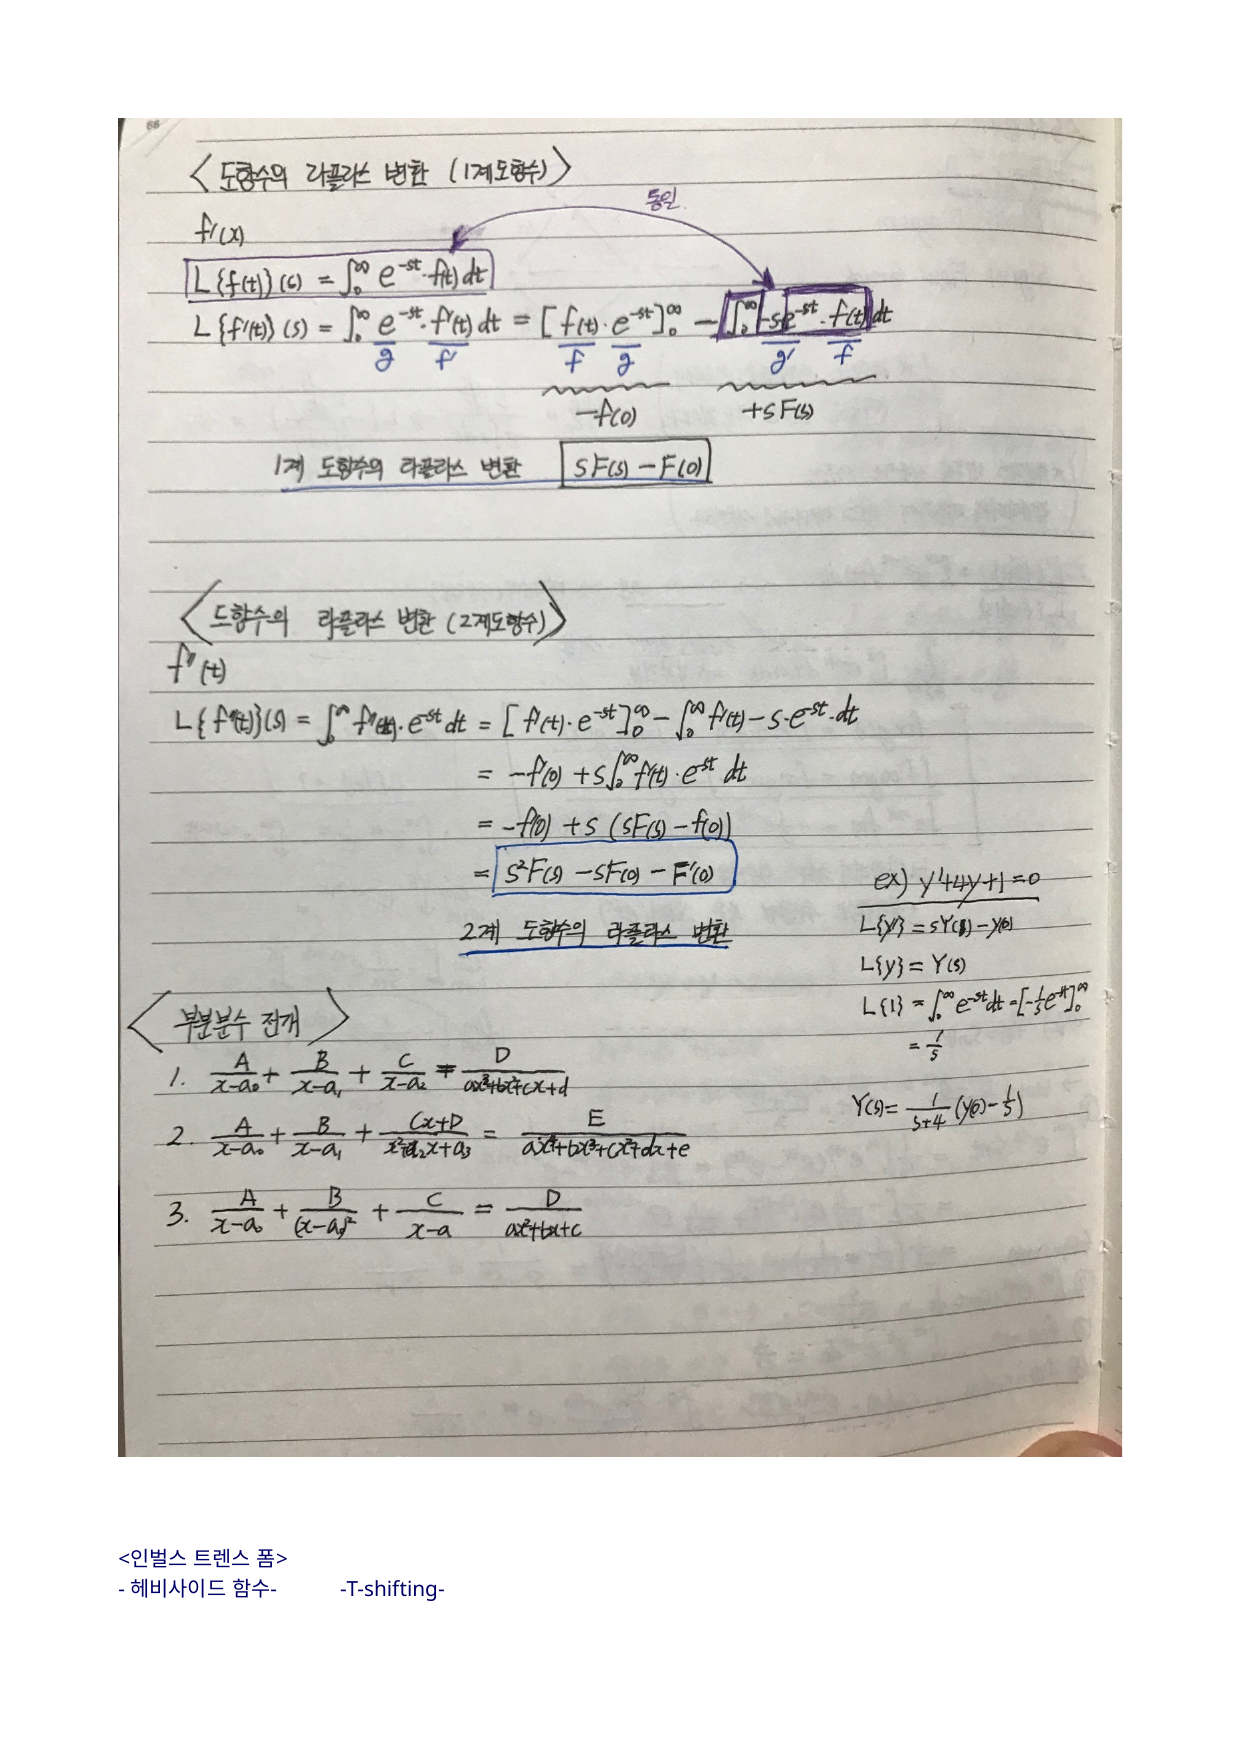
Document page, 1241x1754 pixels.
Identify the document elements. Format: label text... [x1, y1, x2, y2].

picture [118, 118, 1123, 1457]
text <인벌스 트렌스 폼> [118, 1542, 1122, 1572]
text - 헤비사이드 함수- -T-shifting- [118, 1572, 1122, 1603]
